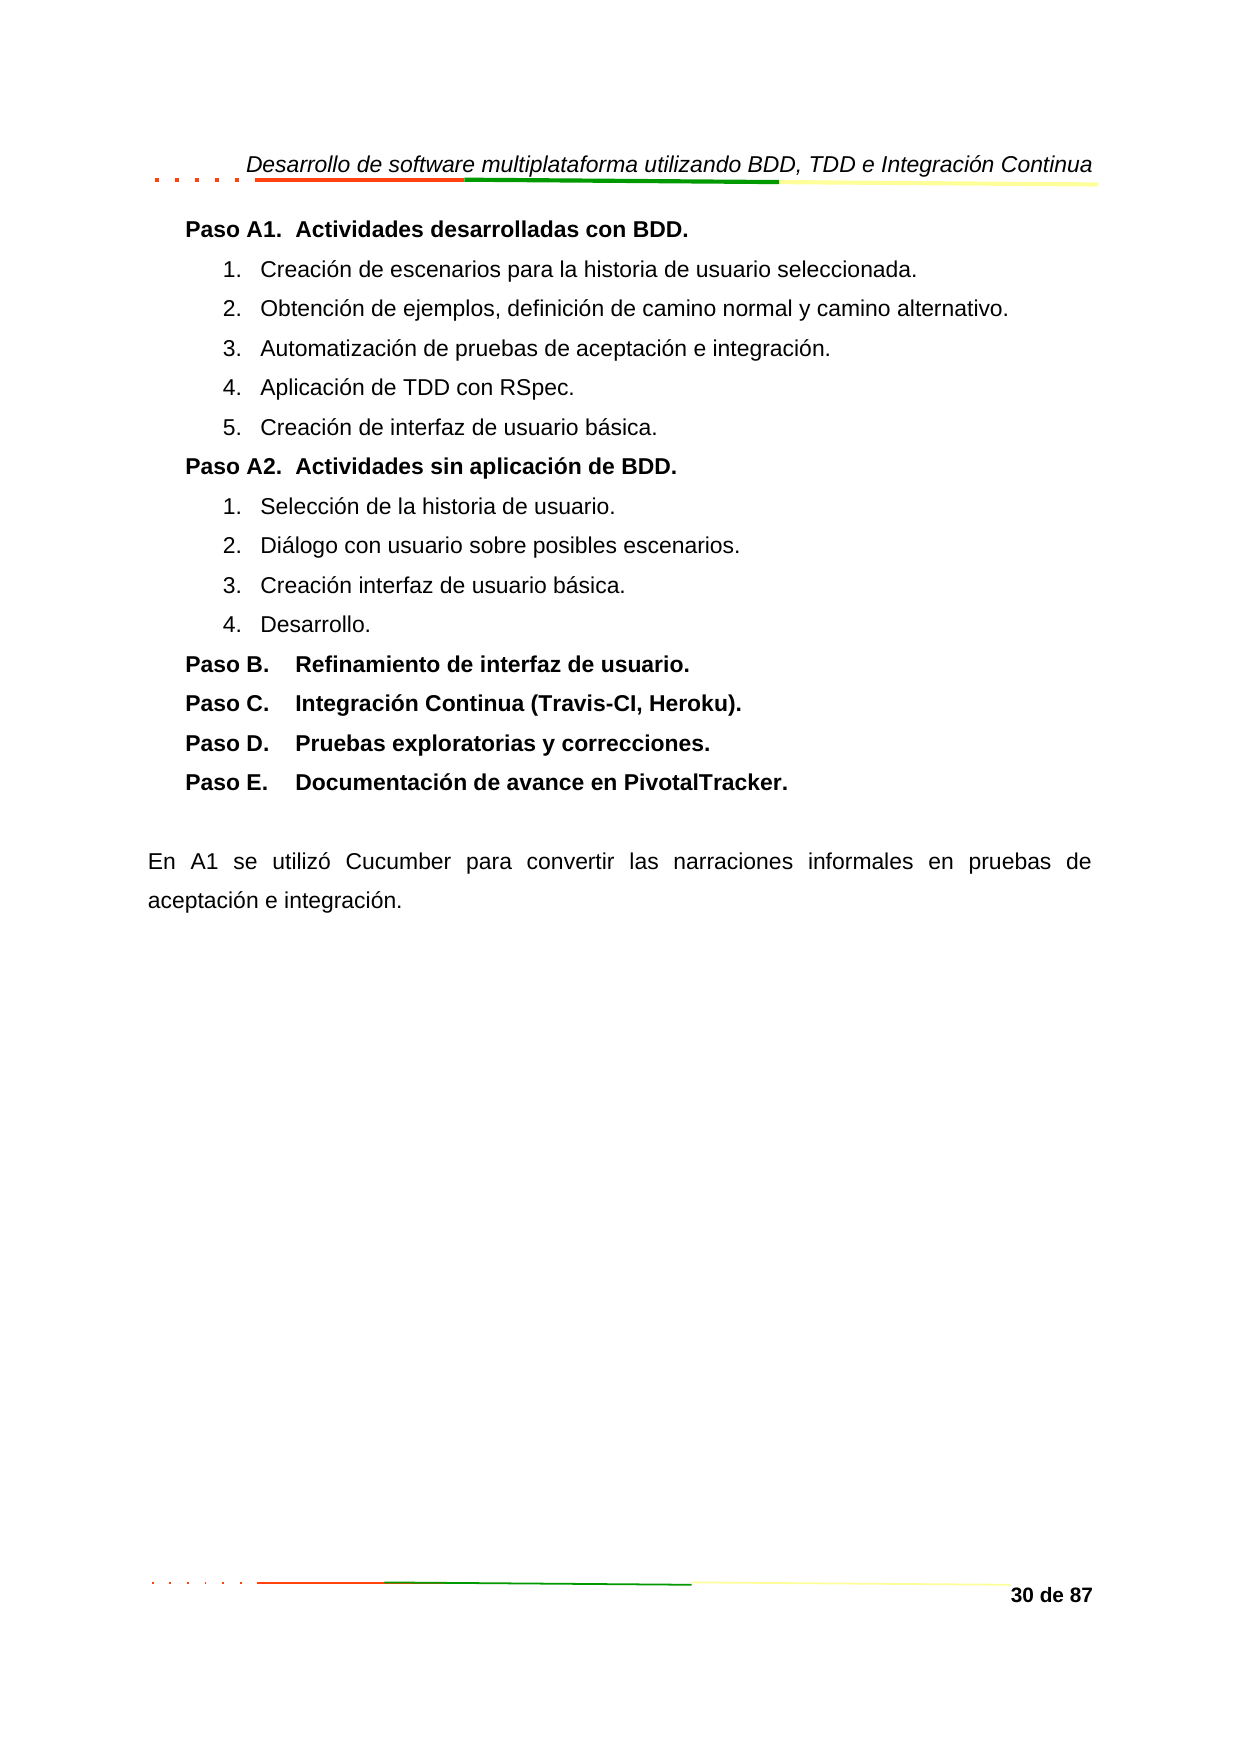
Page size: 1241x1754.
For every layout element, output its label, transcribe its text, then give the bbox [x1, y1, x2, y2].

list Creación de interfaz de usuario básica. [223, 414, 1093, 440]
list Obtención de ejemplos, definición de camino normal y camino alternativo. [223, 295, 1093, 322]
list Creación interfaz de usuario básica. [223, 572, 1093, 598]
list Selección de la historia de usuario. [223, 493, 1093, 519]
list Automatización de pruebas de aceptación e integración. [223, 335, 1093, 361]
list Actividades sin aplicación de BDD. [185, 453, 1093, 479]
list Refinamiento de interfaz de usuario. [185, 651, 1093, 677]
list Creación de escenarios para la historia de usuario seleccionada. [223, 256, 1093, 282]
text En A1 se utilizó Cucumber para convertir las narraciones informales en pruebas de aceptación e integración. [148, 848, 1093, 914]
list Desarrollo. [223, 611, 1093, 637]
list Actividades desarrolladas con BDD. [185, 216, 1093, 243]
list Documentación de avance en PivotalTracker. [185, 769, 1093, 795]
list Integración Continua (Travis-CI, Heroku). [185, 690, 1093, 716]
list Aplicación de TDD con RSpec. [223, 374, 1093, 401]
list Diálogo con usuario sobre posibles escenarios. [223, 532, 1093, 558]
list Pruebas exploratorias y correcciones. [185, 729, 1093, 756]
